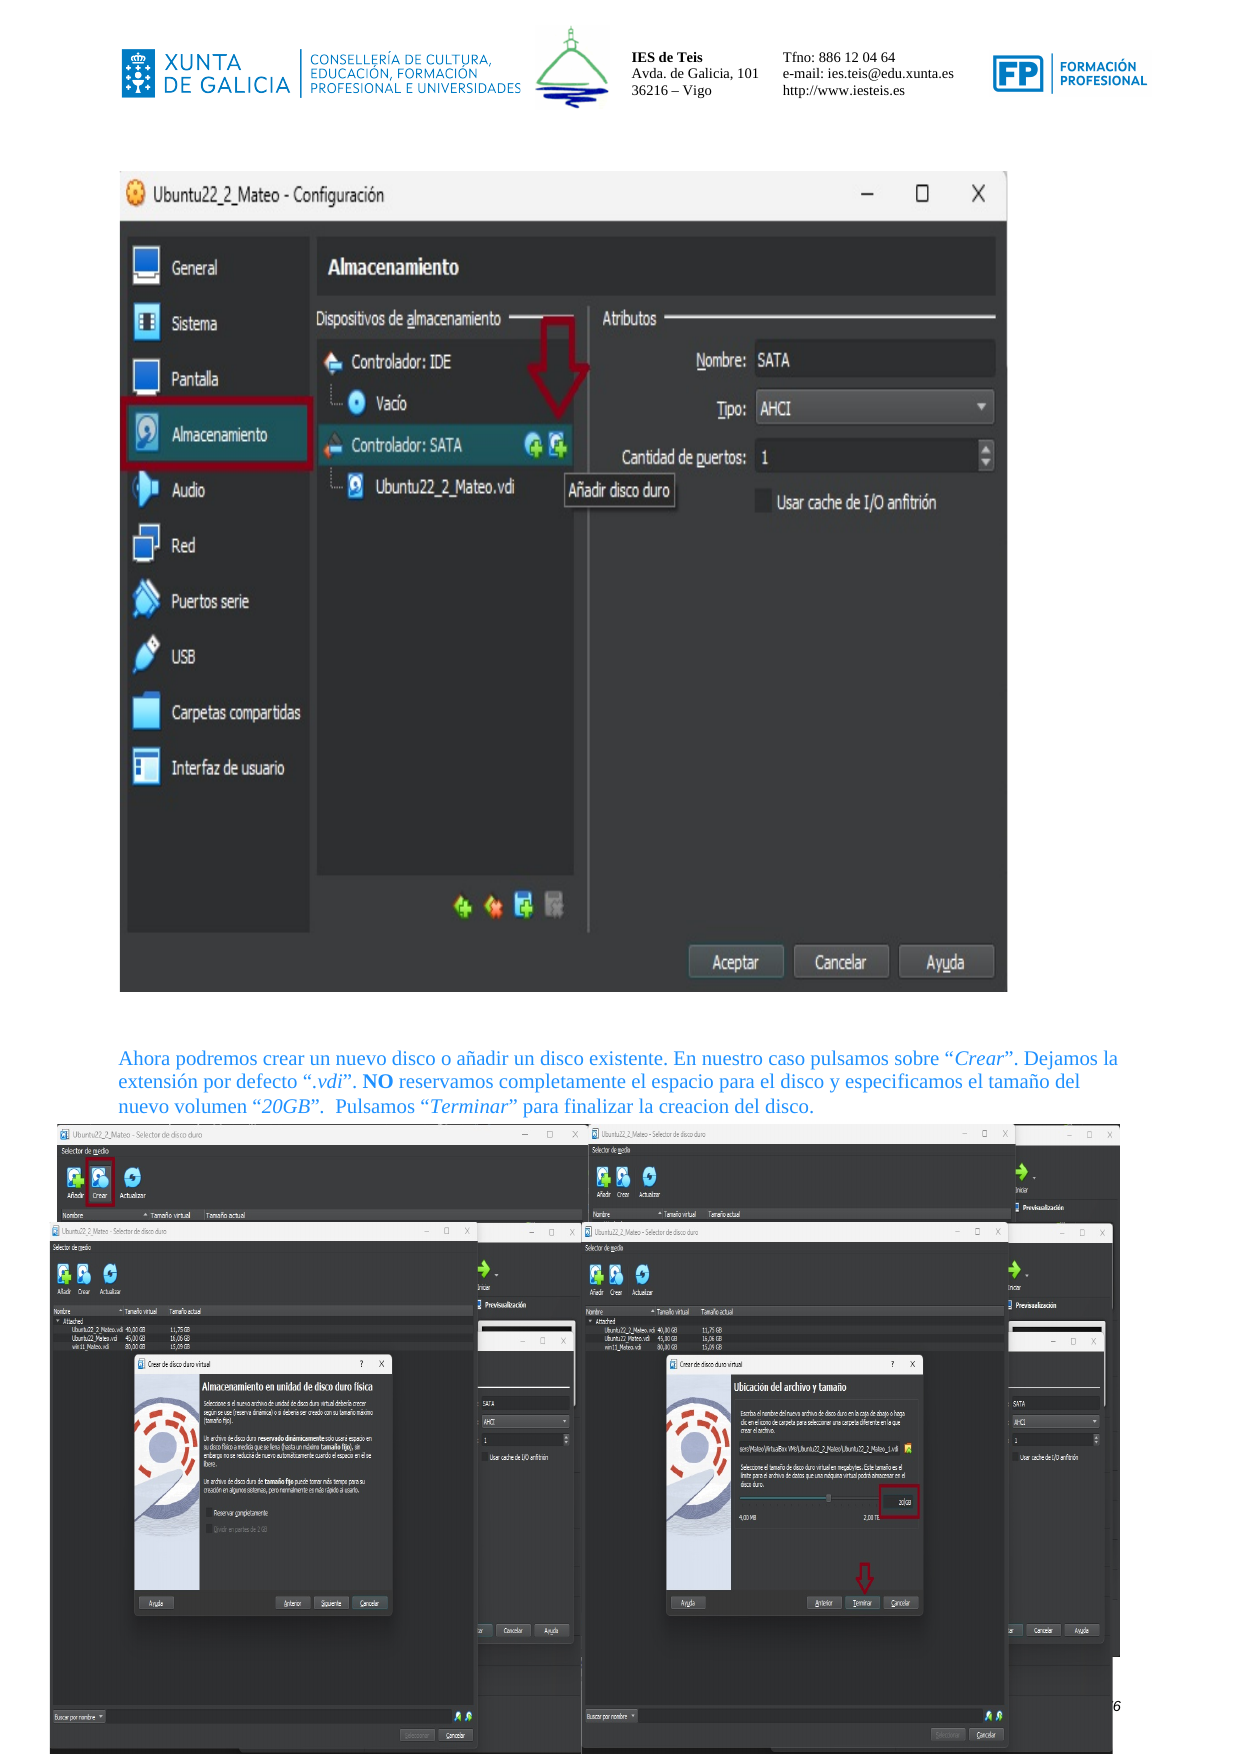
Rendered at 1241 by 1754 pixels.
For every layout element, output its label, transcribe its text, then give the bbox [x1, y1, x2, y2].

picture [121, 49, 521, 98]
picture [49, 1124, 1120, 1754]
picture [119, 171, 1008, 992]
text Ahora podremos crear un nuevo disco o añadir un disco existente. En nuestro caso pulsamos sobre “Crear”. Dejamos la extensión por defecto “.vdi”. NO reservamos completamente el espacio para el disco y especificamos el tamaño del nuevo volumen “20GB”. Pulsamos “Terminar” para finalizar la creacion del disco. [118, 1045, 1122, 1118]
picture [534, 25, 611, 110]
picture [989, 50, 1153, 97]
